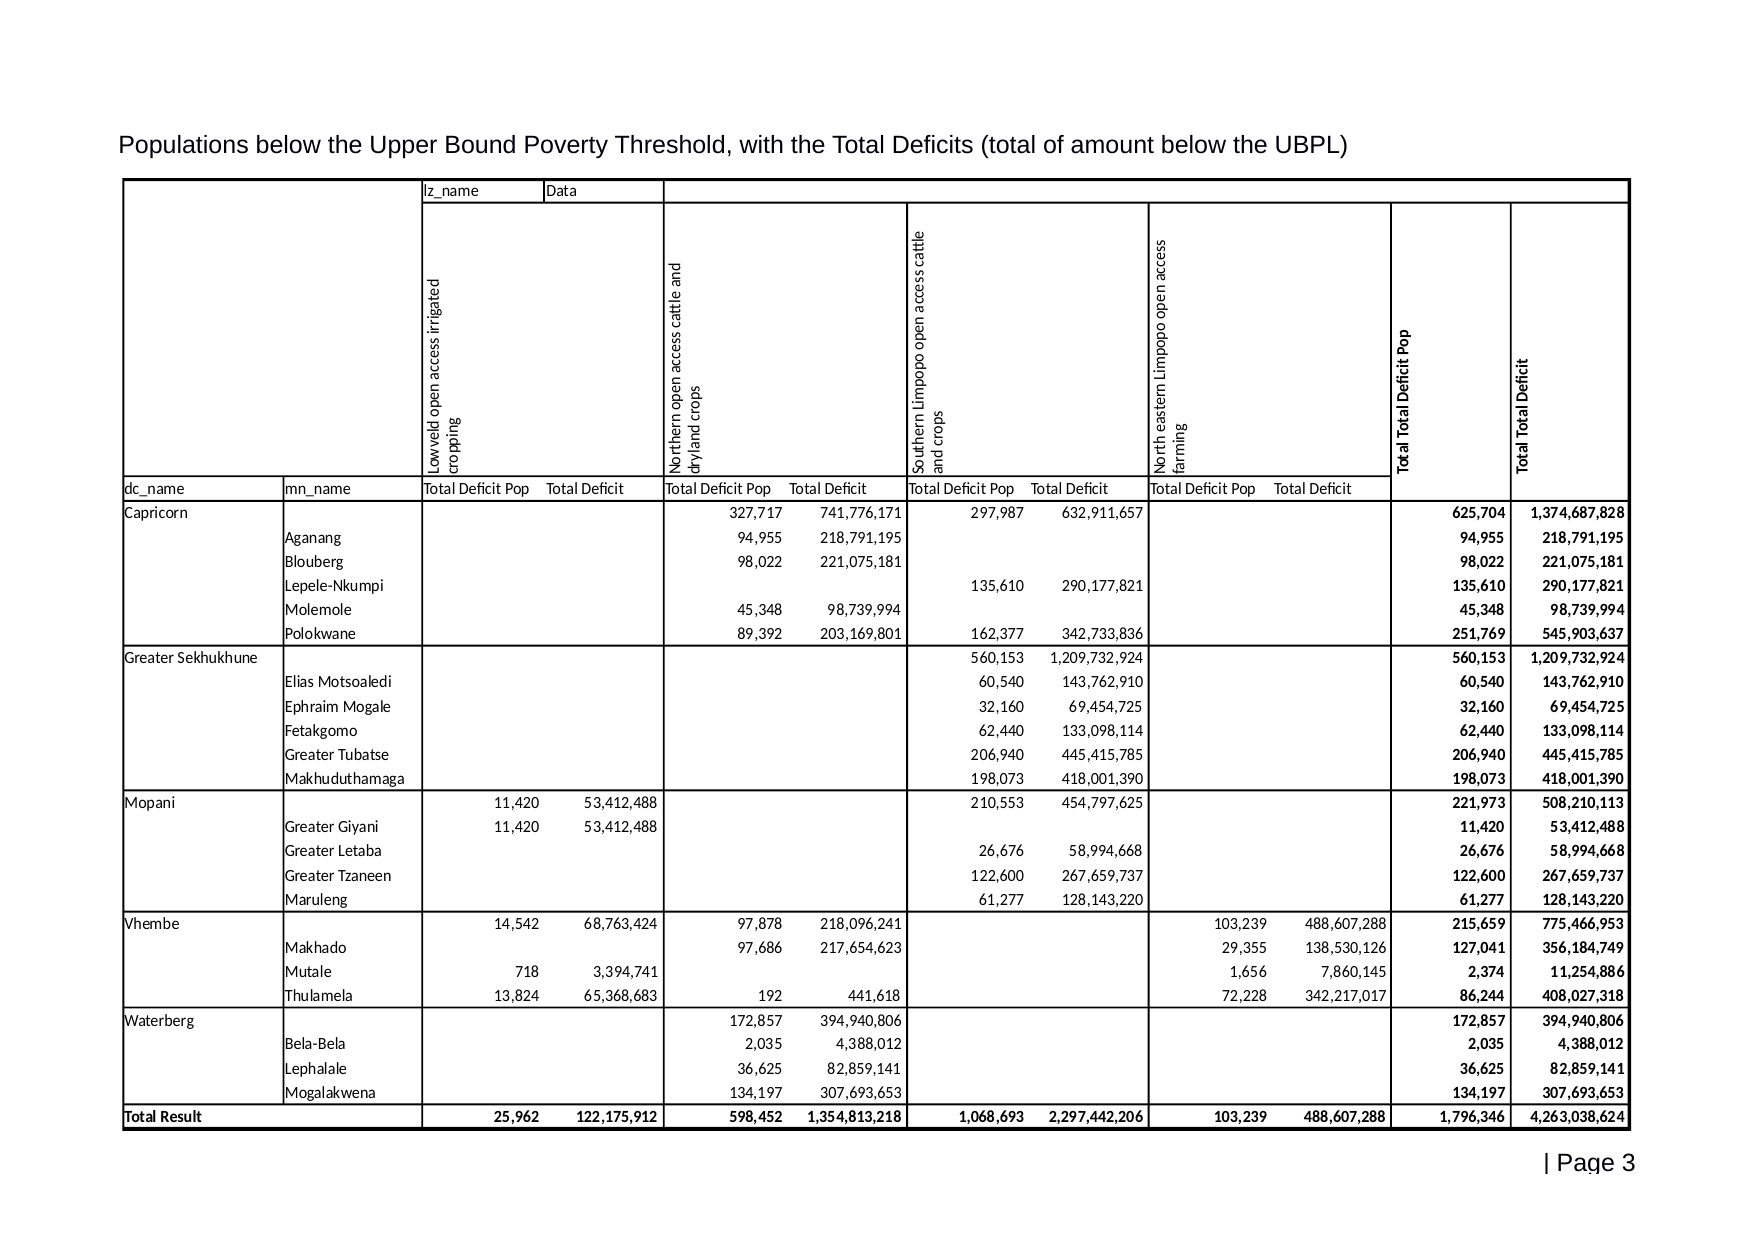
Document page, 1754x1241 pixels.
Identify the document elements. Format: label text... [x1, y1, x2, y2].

text Populations below the Upper Bound Poverty Threshold, with the Total Deficits (total of amount below the UBPL) [118, 130, 1636, 159]
